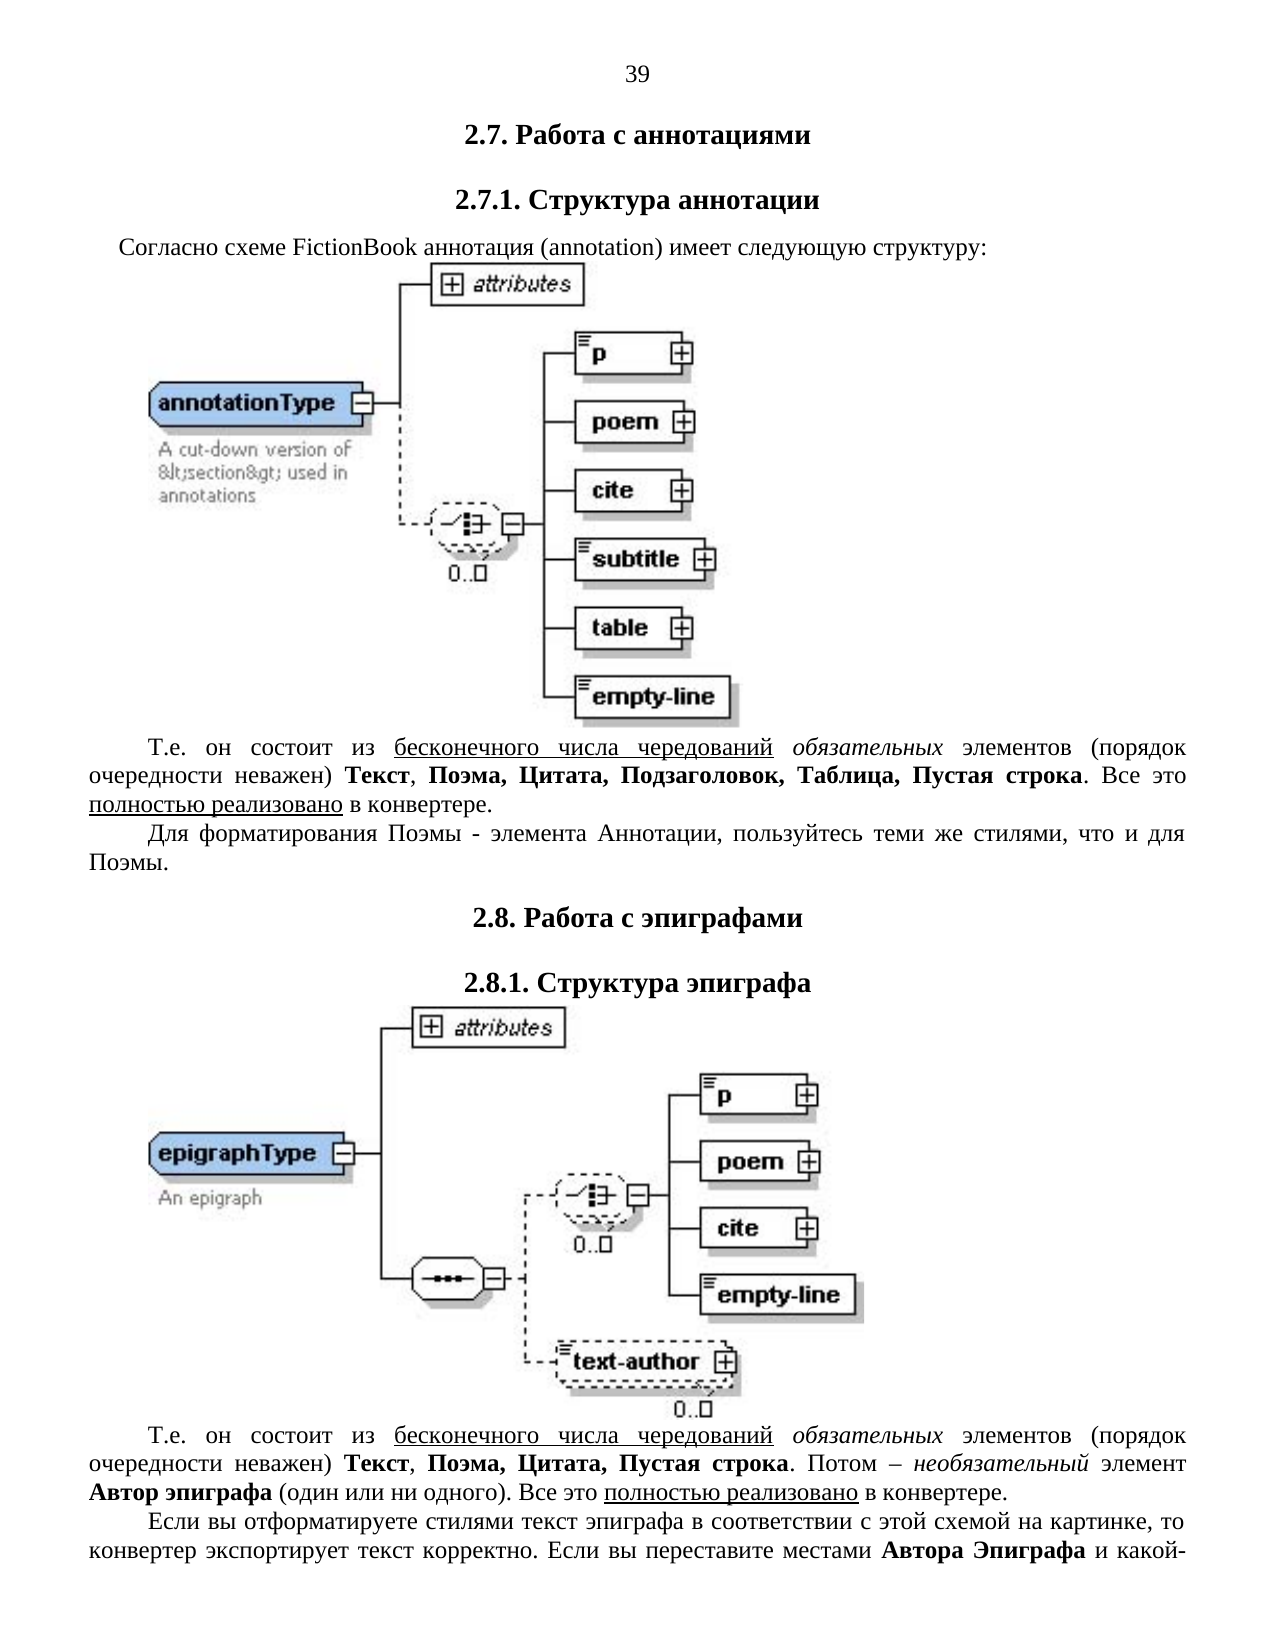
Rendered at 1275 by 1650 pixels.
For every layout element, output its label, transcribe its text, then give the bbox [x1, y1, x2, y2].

text Для форматирования Поэмы - элемента Аннотации, пользуйтесь теми же стилями, что и для Поэмы. [89, 818, 1186, 876]
picture [147, 261, 744, 732]
text Если вы отформатируете стилями текст эпиграфа в соответствии с этой схемой на картинке, то конвертер экспортирует текст корректно. Если вы переставите местами Автора Эпиграфа и какой- [89, 1506, 1186, 1563]
subtitle 2.8. Работа с эпиграфами [89, 901, 1186, 934]
text Т.е. он состоит из бесконечного числа чередований обязательных элементов (порядок очередности неважен) Текст, Поэма, Цитата, Пустая строка. Потом – необязательный элемент Автор эпиграфа (один или ни одного). Все это полностью реализовано в конвертере. [89, 1420, 1186, 1506]
subtitle 2.7.1. Структура аннотации [89, 182, 1186, 216]
picture [147, 1005, 865, 1420]
subtitle 2.8.1. Структура эпиграфа [89, 965, 1186, 999]
text Т.е. он состоит из бесконечного числа чередований обязательных элементов (порядок очередности неважен) Текст, Поэма, Цитата, Подзаголовок, Таблица, Пустая строка. Все это полностью реализовано в конвертере. [89, 732, 1186, 818]
subtitle 2.7. Работа с аннотациями [89, 117, 1186, 151]
text Согласно схеме FictionBook аннотация (annotation) имеет следующую структуру: [89, 232, 1186, 261]
